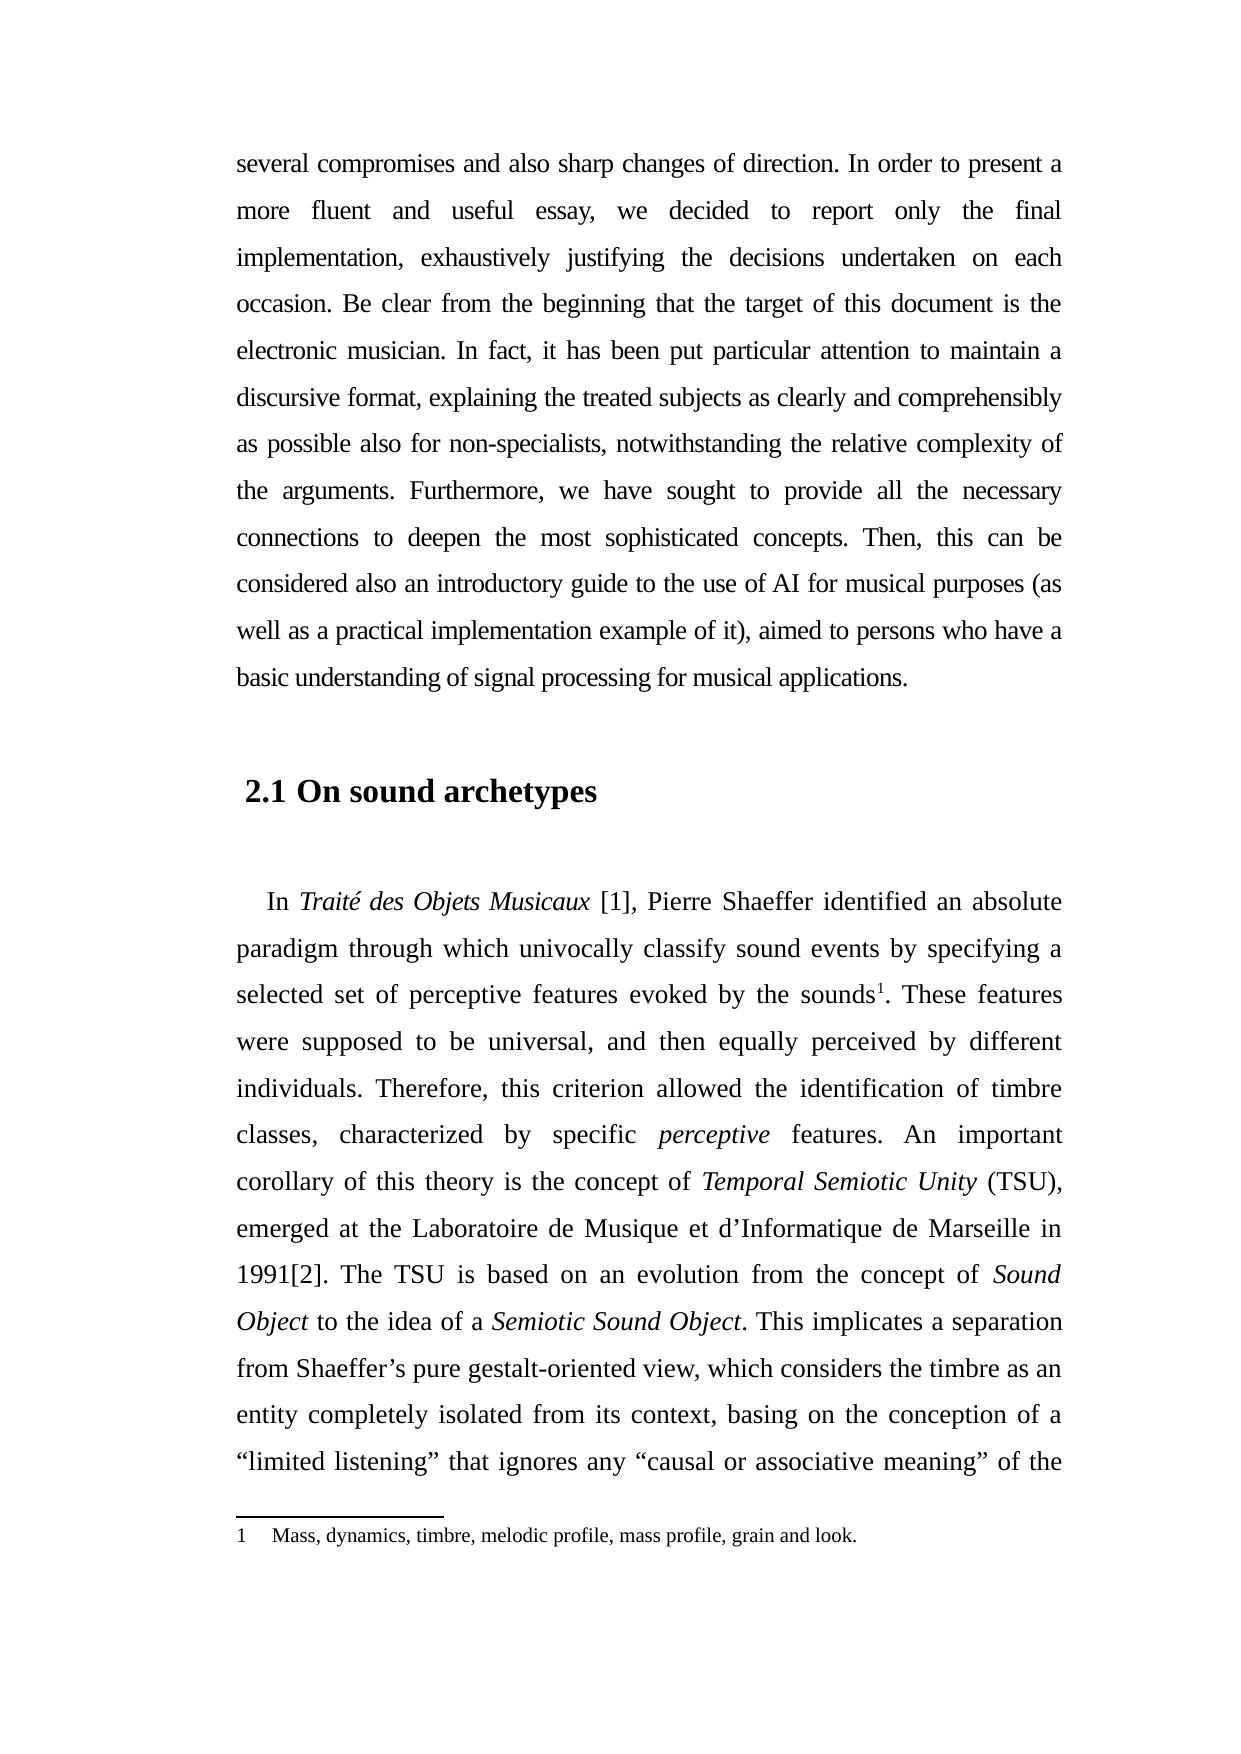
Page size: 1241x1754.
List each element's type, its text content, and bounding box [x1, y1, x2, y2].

text Mass, dynamics, timbre, melodic profile, mass profile, grain and look. [236, 1523, 1063, 1547]
text several compromises and also sharp changes of direction. In order to present a more fluent and useful essay, we decided to report only the final implementation, exhaustively justifying the decisions undertaken on each occasion. Be clear from the beginning that the target of this document is the electronic musician. In fact, it has been put particular attention to maintain a discursive format, explaining the treated subjects as clearly and comprehensibly as possible also for non-specialists, notwithstanding the relative complexity of the arguments. Furthermore, we have sought to provide all the necessary connections to deepen the most sophisticated concepts. Then, this can be considered also an introductory guide to the use of AI for musical purposes (as well as a practical implementation example of it), aimed to persons who have a basic understanding of signal processing for musical applications. [236, 148, 1063, 692]
subtitle On sound archetypes [236, 772, 1063, 810]
text In Traité des Objets Musicaux [1], Pierre Shaeffer identified an absolute paradigm through which univocally classify sound events by specifying a selected set of perceptive features evoked by the sounds. These features were supposed to be universal, and then equally perceived by different individuals. Therefore, this criterion allowed the identification of timbre classes, characterized by specific perceptive features. An important corollary of this theory is the concept of Temporal Semiotic Unity (TSU), emerged at the Laboratoire de Musique et d’Informatique de Marseille in 1991[2]. The TSU is based on an evolution from the concept of Sound Object to the idea of a Semiotic Sound Object. This implicates a separation from Shaeffer’s pure gestalt-oriented view, which considers the timbre as an entity completely isolated from its context, basing on the conception of a “limited listening” that ignores any “causal or associative meaning” of the [236, 885, 1063, 1476]
